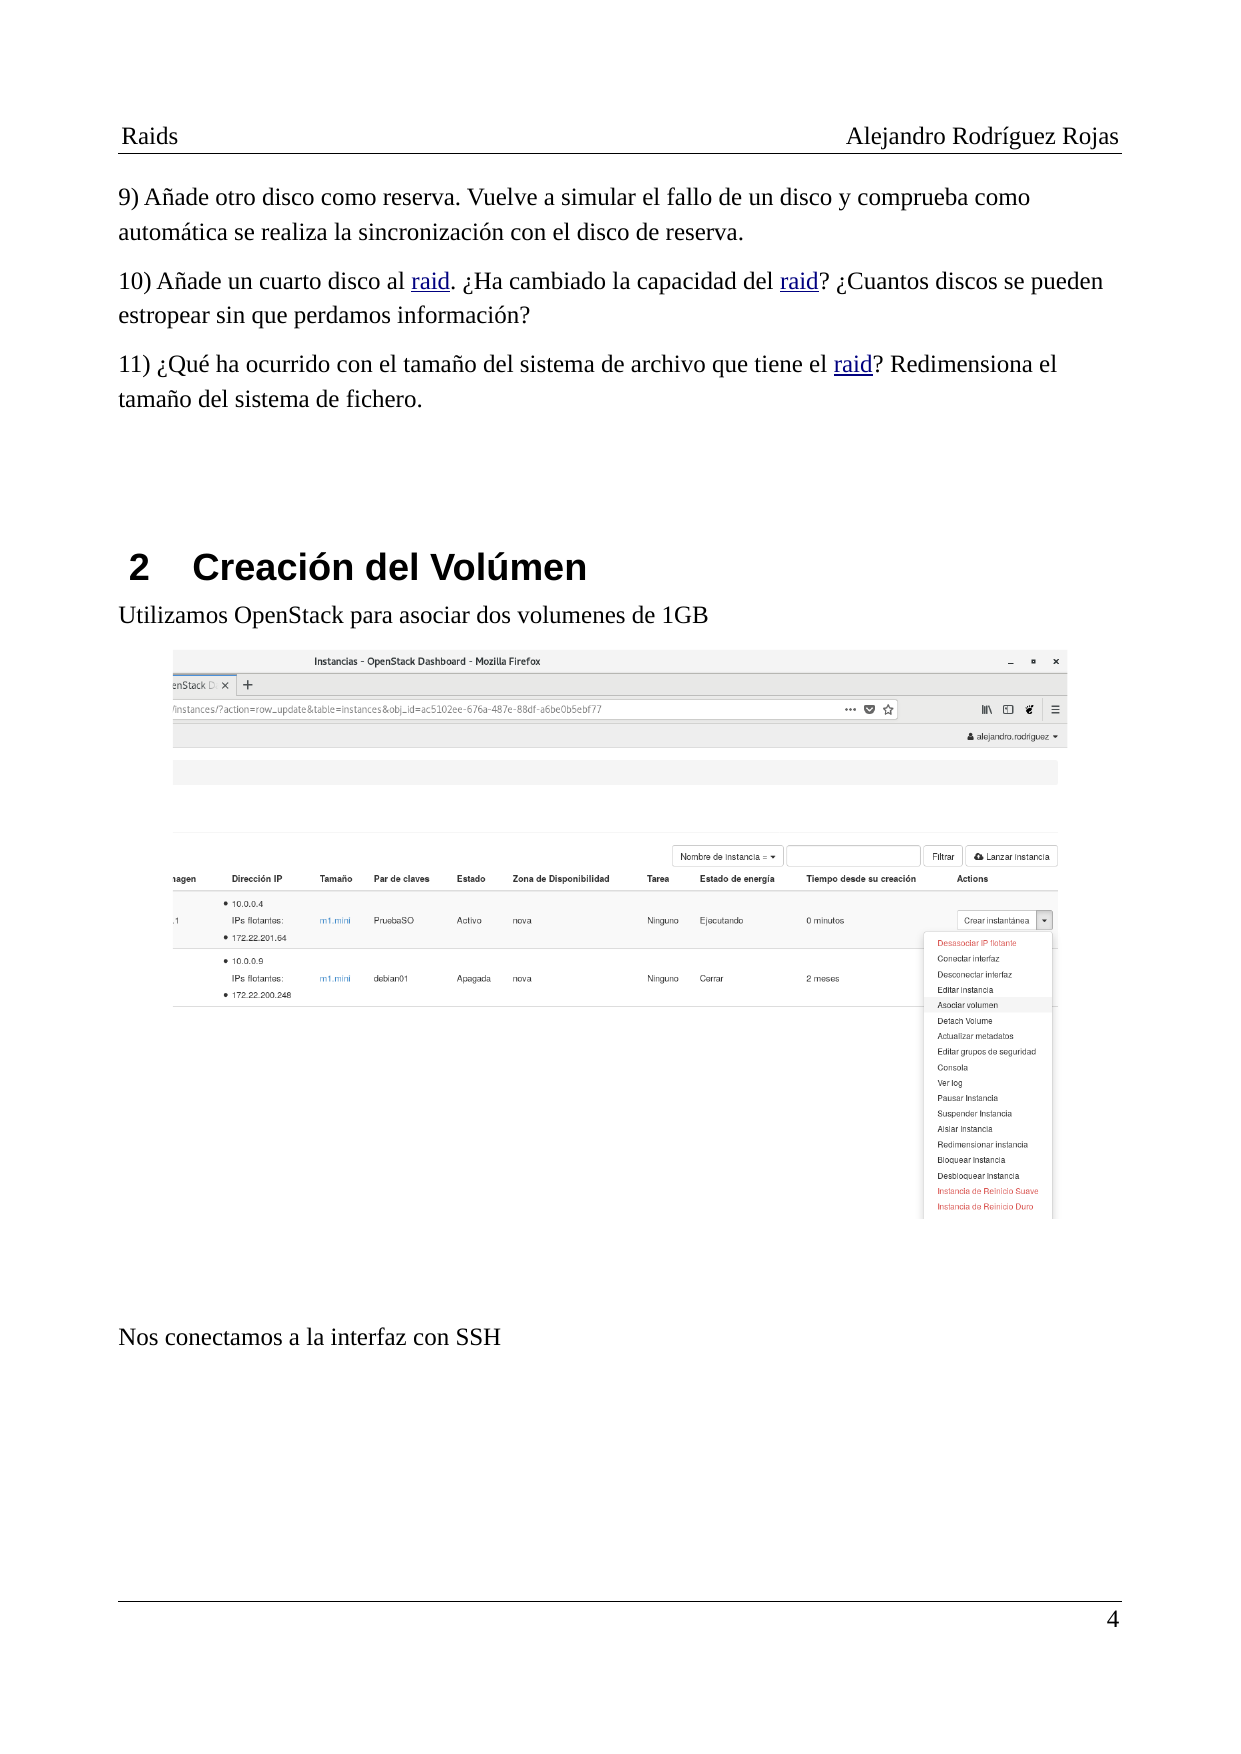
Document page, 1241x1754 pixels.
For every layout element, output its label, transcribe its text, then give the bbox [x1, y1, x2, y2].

text 11) ¿Qué ha ocurrido con el tamaño del sistema de archivo que tiene el raid? Redimensiona el tamaño del sistema de fichero. [118, 349, 1122, 413]
text Utilizamos OpenStack para asociar dos volumenes de 1GB [118, 601, 1122, 629]
text Nos conectamos a la interfaz con SSH [118, 1322, 1122, 1351]
text 9) Añade otro disco como reserva. Vuelve a simular el fallo de un disco y comprueba como automática se realiza la sincronización con el disco de reserva. [118, 182, 1122, 246]
subtitle Creación del Volúmen [118, 544, 1122, 588]
text 10) Añade un cuarto disco al raid. ¿Ha cambiado la capacidad del raid? ¿Cuantos discos se pueden estropear sin que perdamos información? [118, 266, 1122, 329]
